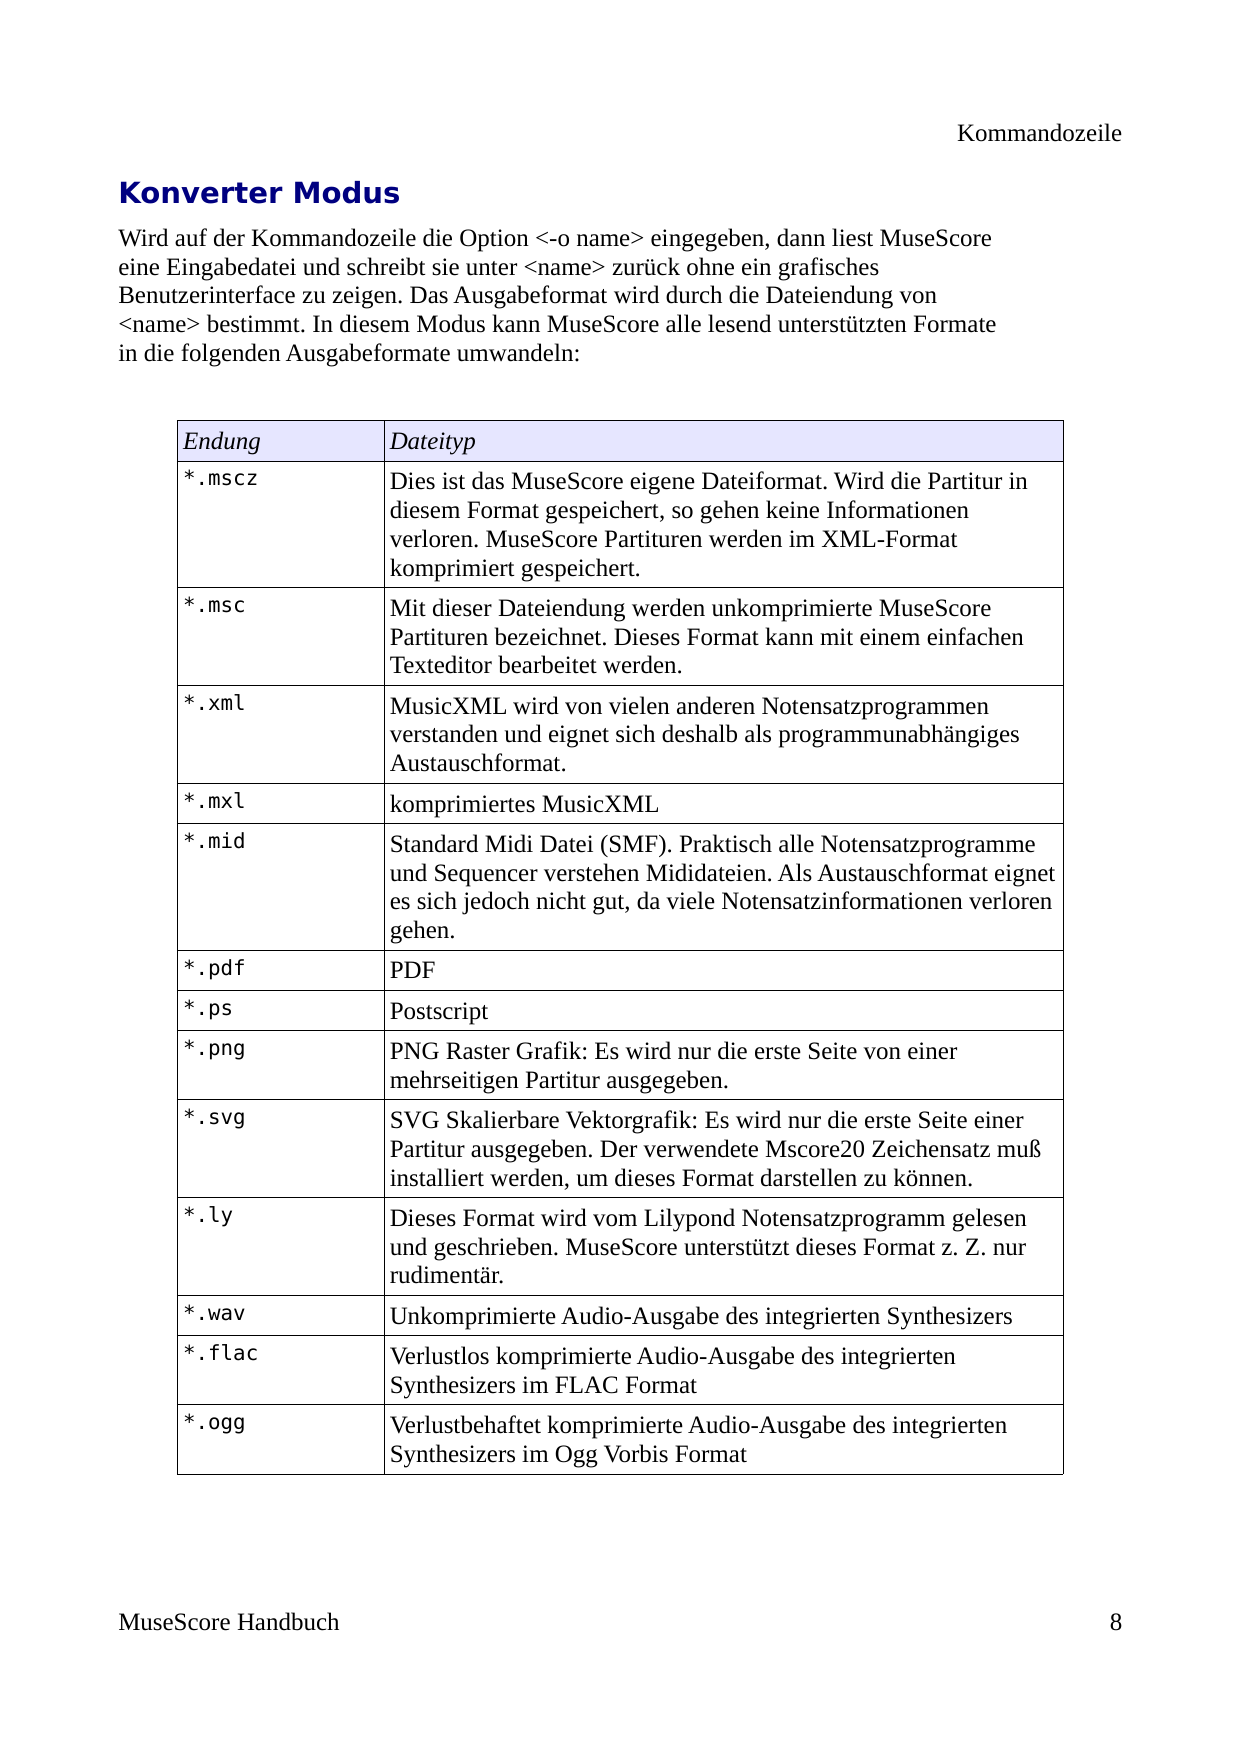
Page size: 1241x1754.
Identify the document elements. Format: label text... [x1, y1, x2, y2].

table_cell *.mid [178, 824, 384, 950]
table_cell *.svg [178, 1100, 384, 1197]
table_cell SVG Skalierbare Vektorgrafik: Es wird nur die erste Seite einer Partitur ausgegeben. Der verwendete Mscore20 Zeichensatz muß installiert werden, um dieses Format darstellen zu können. [385, 1100, 1063, 1197]
table_cell PNG Raster Grafik: Es wird nur die erste Seite von einer mehrseitigen Partitur ausgegeben. [385, 1031, 1063, 1099]
table_cell *.flac [178, 1336, 384, 1404]
subtitle Konverter Modus [118, 176, 1122, 210]
table_cell *.ly [178, 1198, 384, 1295]
table_cell *.png [178, 1031, 384, 1099]
table_cell Verlustlos komprimierte Audio-Ausgabe des integrierten Synthesizers im FLAC Format [385, 1336, 1063, 1404]
table_cell *.msc [178, 588, 384, 685]
table_cell *.wav [178, 1296, 384, 1335]
table_cell *.xml [178, 686, 384, 783]
table_cell Postscript [385, 991, 1063, 1030]
table_cell *.mxl [178, 784, 384, 823]
table_cell *.mscz [178, 462, 384, 587]
table_cell *.pdf [178, 951, 384, 990]
table_cell *.ps [178, 991, 384, 1030]
table_cell Unkomprimierte Audio-Ausgabe des integrierten Synthesizers [385, 1296, 1063, 1335]
table_cell Standard Midi Datei (SMF). Praktisch alle Notensatzprogramme und Sequencer verstehen Mididateien. Als Austauschformat eignet es sich jedoch nicht gut, da viele Notensatzinformationen verloren gehen. [385, 824, 1063, 950]
text Wird auf der Kommandozeile die Option <-o name> eingegeben, dann liest MuseScore eine Eingabedatei und schreibt sie unter <name> zurück ohne ein grafisches Benutzerinterface zu zeigen. Das Ausgabeformat wird durch die Dateiendung von <name> bestimmt. In diesem Modus kann MuseScore alle lesend unterstützten Formate in die folgenden Ausgabeformate umwandeln: [118, 223, 1004, 367]
table_cell Verlustbehaftet komprimierte Audio-Ausgabe des integrierten Synthesizers im Ogg Vorbis Format [385, 1405, 1063, 1473]
table_header Endung [178, 421, 384, 461]
table_header Dateityp [385, 421, 1063, 461]
table_cell komprimiertes MusicXML [385, 784, 1063, 823]
table_cell PDF [385, 951, 1063, 990]
table_cell *.ogg [178, 1405, 384, 1473]
table_cell Dieses Format wird vom Lilypond Notensatzprogramm gelesen und geschrieben. MuseScore unterstützt dieses Format z. Z. nur rudimentär. [385, 1198, 1063, 1295]
table_cell Mit dieser Dateiendung werden unkomprimierte MuseScore Partituren bezeichnet. Dieses Format kann mit einem einfachen Texteditor bearbeitet werden. [385, 588, 1063, 685]
table_cell MusicXML wird von vielen anderen Notensatzprogrammen verstanden und eignet sich deshalb als programmunabhängiges Austauschformat. [385, 686, 1063, 783]
table_cell Dies ist das MuseScore eigene Dateiformat. Wird die Partitur in diesem Format gespeichert, so gehen keine Informationen verloren. MuseScore Partituren werden im XML-Format komprimiert gespeichert. [385, 462, 1063, 587]
